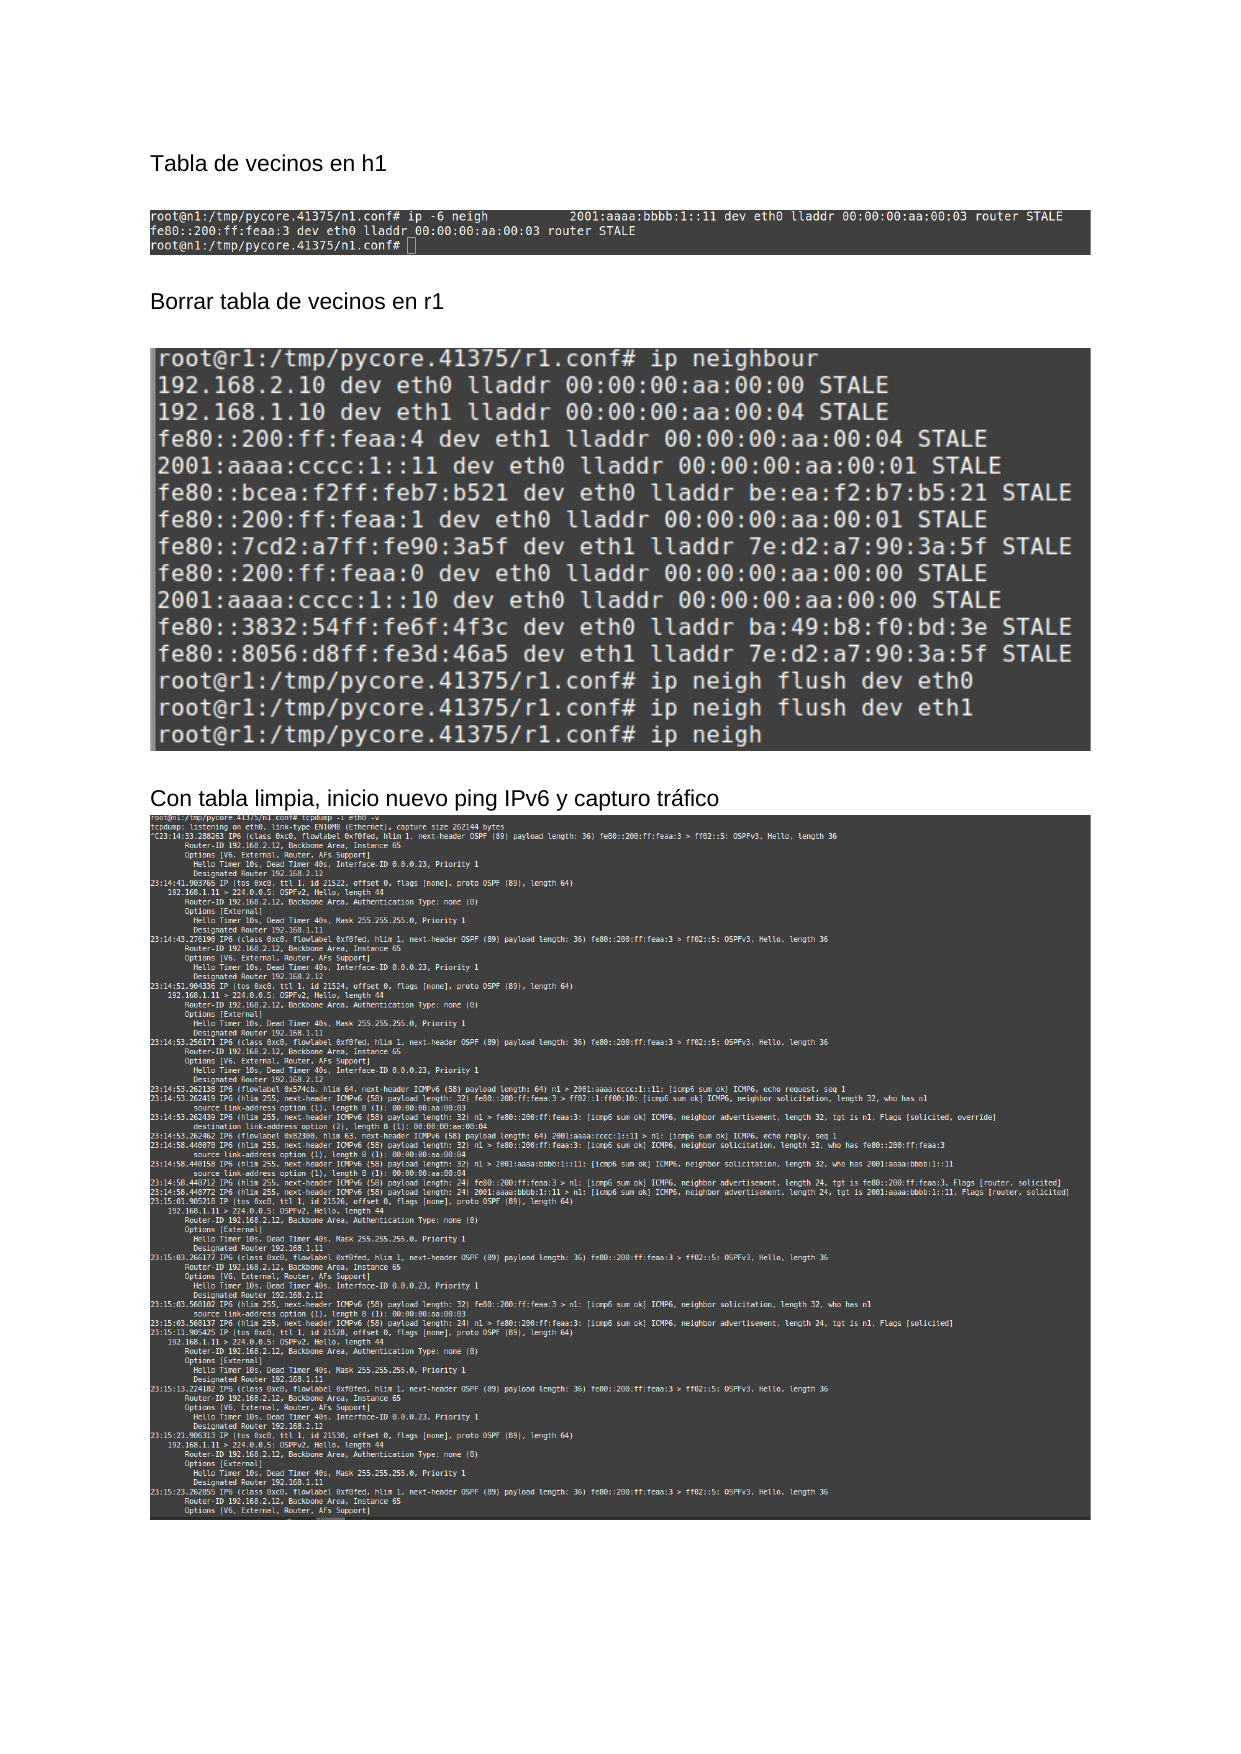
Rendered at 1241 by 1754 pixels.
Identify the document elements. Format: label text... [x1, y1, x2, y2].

picture [150, 815, 1091, 1520]
text Con tabla limpia, inicio nuevo ping IPv6 y capturo tráfico [150, 785, 1090, 811]
picture [150, 348, 1091, 751]
text Tabla de vecinos en h1 [150, 150, 1090, 176]
text Borrar tabla de vecinos en r1 [150, 288, 1090, 314]
picture [150, 210, 1091, 255]
